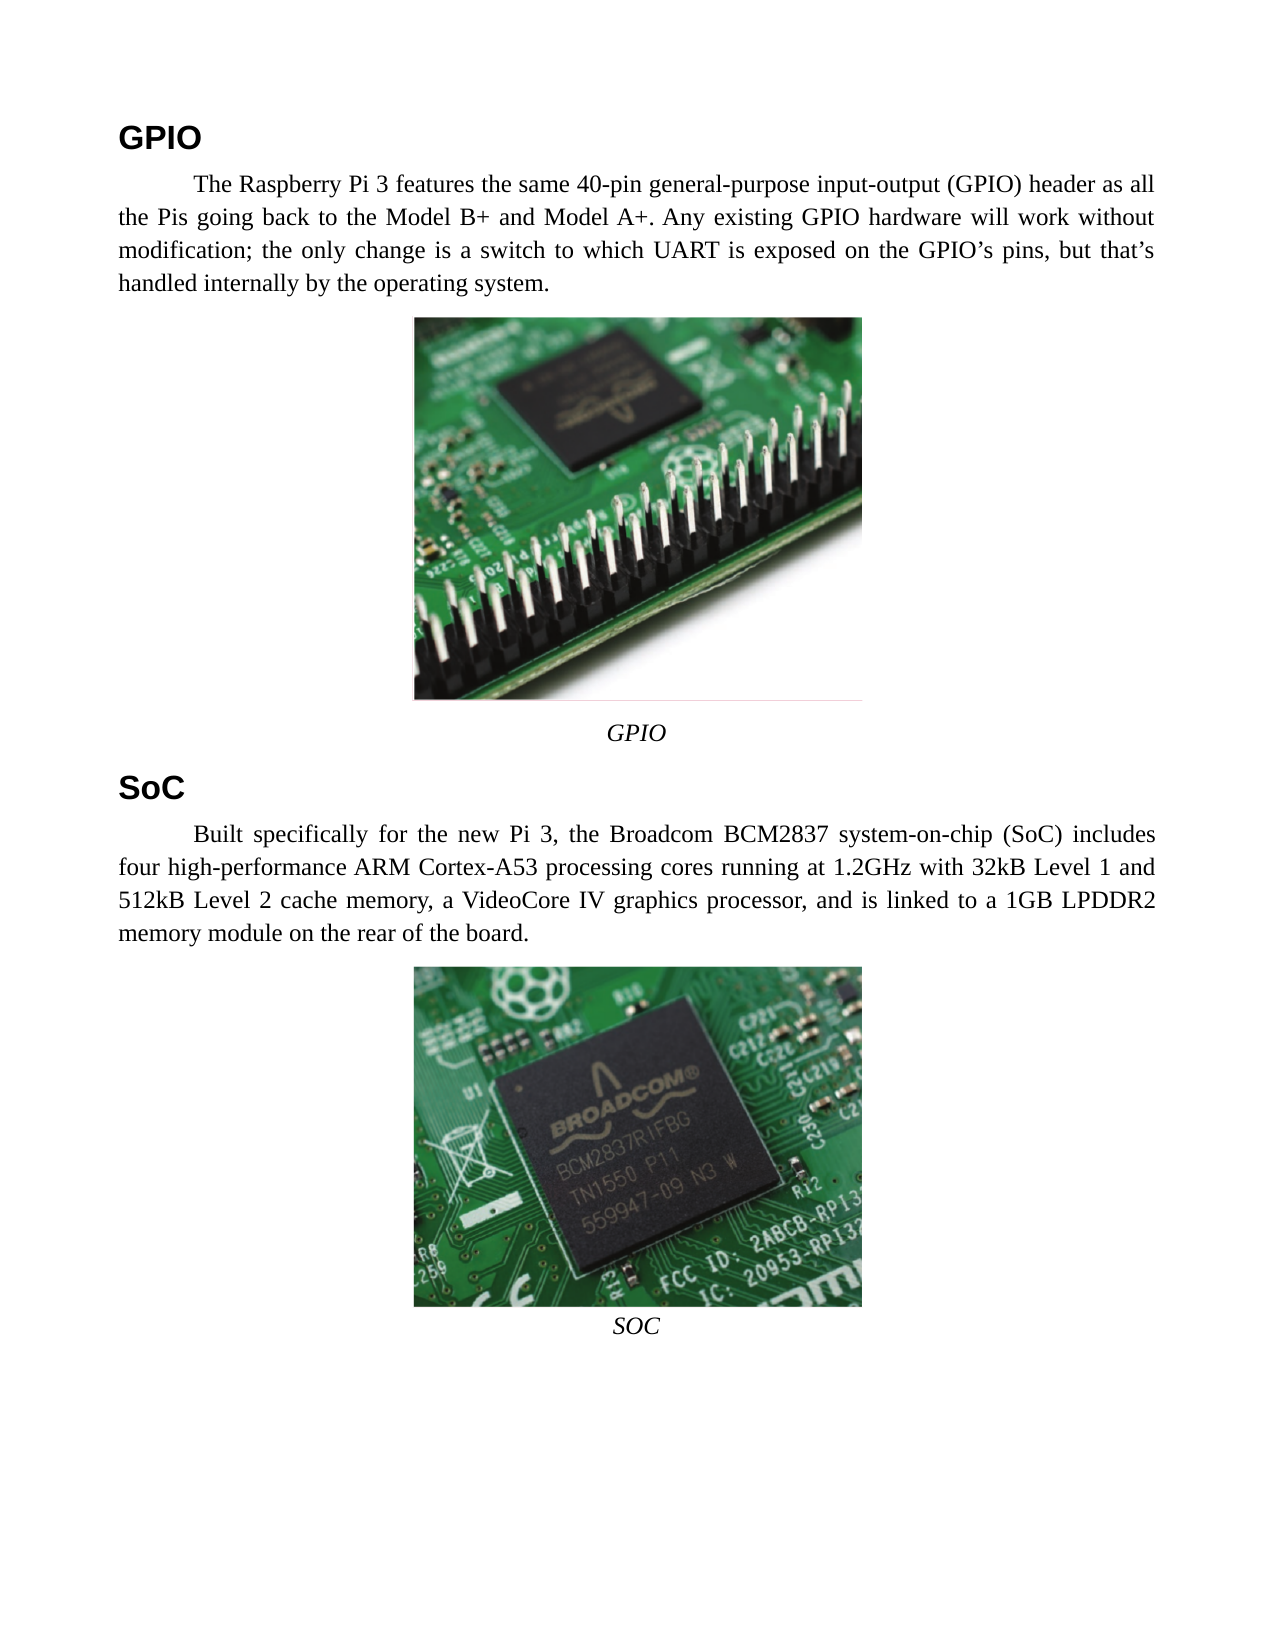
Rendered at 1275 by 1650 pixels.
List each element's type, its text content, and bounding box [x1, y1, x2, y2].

text Built specifically for the new Pi 3, the Broadcom BCM2837 system-on-chip (SoC) includes four high-performance ARM Cortex-A53 processing cores running at 1.2GHz with 32kB Level 1 and 512kB Level 2 cache memory, a VideoCore IV graphics processor, and is linked to a 1GB LPDDR2 memory module on the rear of the board. [118, 819, 1157, 947]
picture [412, 965, 863, 1308]
text The Raspberry Pi 3 features the same 40-pin general-purpose input-output (GPIO) header as all the Pis going back to the Model B+ and Model A+. Any existing GPIO hardware will work without modification; the only change is a switch to which UART is exposed on the GPIO’s pins, but that’s handled internally by the operating system. [118, 169, 1157, 297]
subtitle SoC [118, 768, 1157, 807]
subtitle GPIO [118, 118, 1157, 157]
picture [412, 316, 863, 701]
text SOC [118, 1311, 1157, 1339]
text GPIO [118, 718, 1157, 747]
